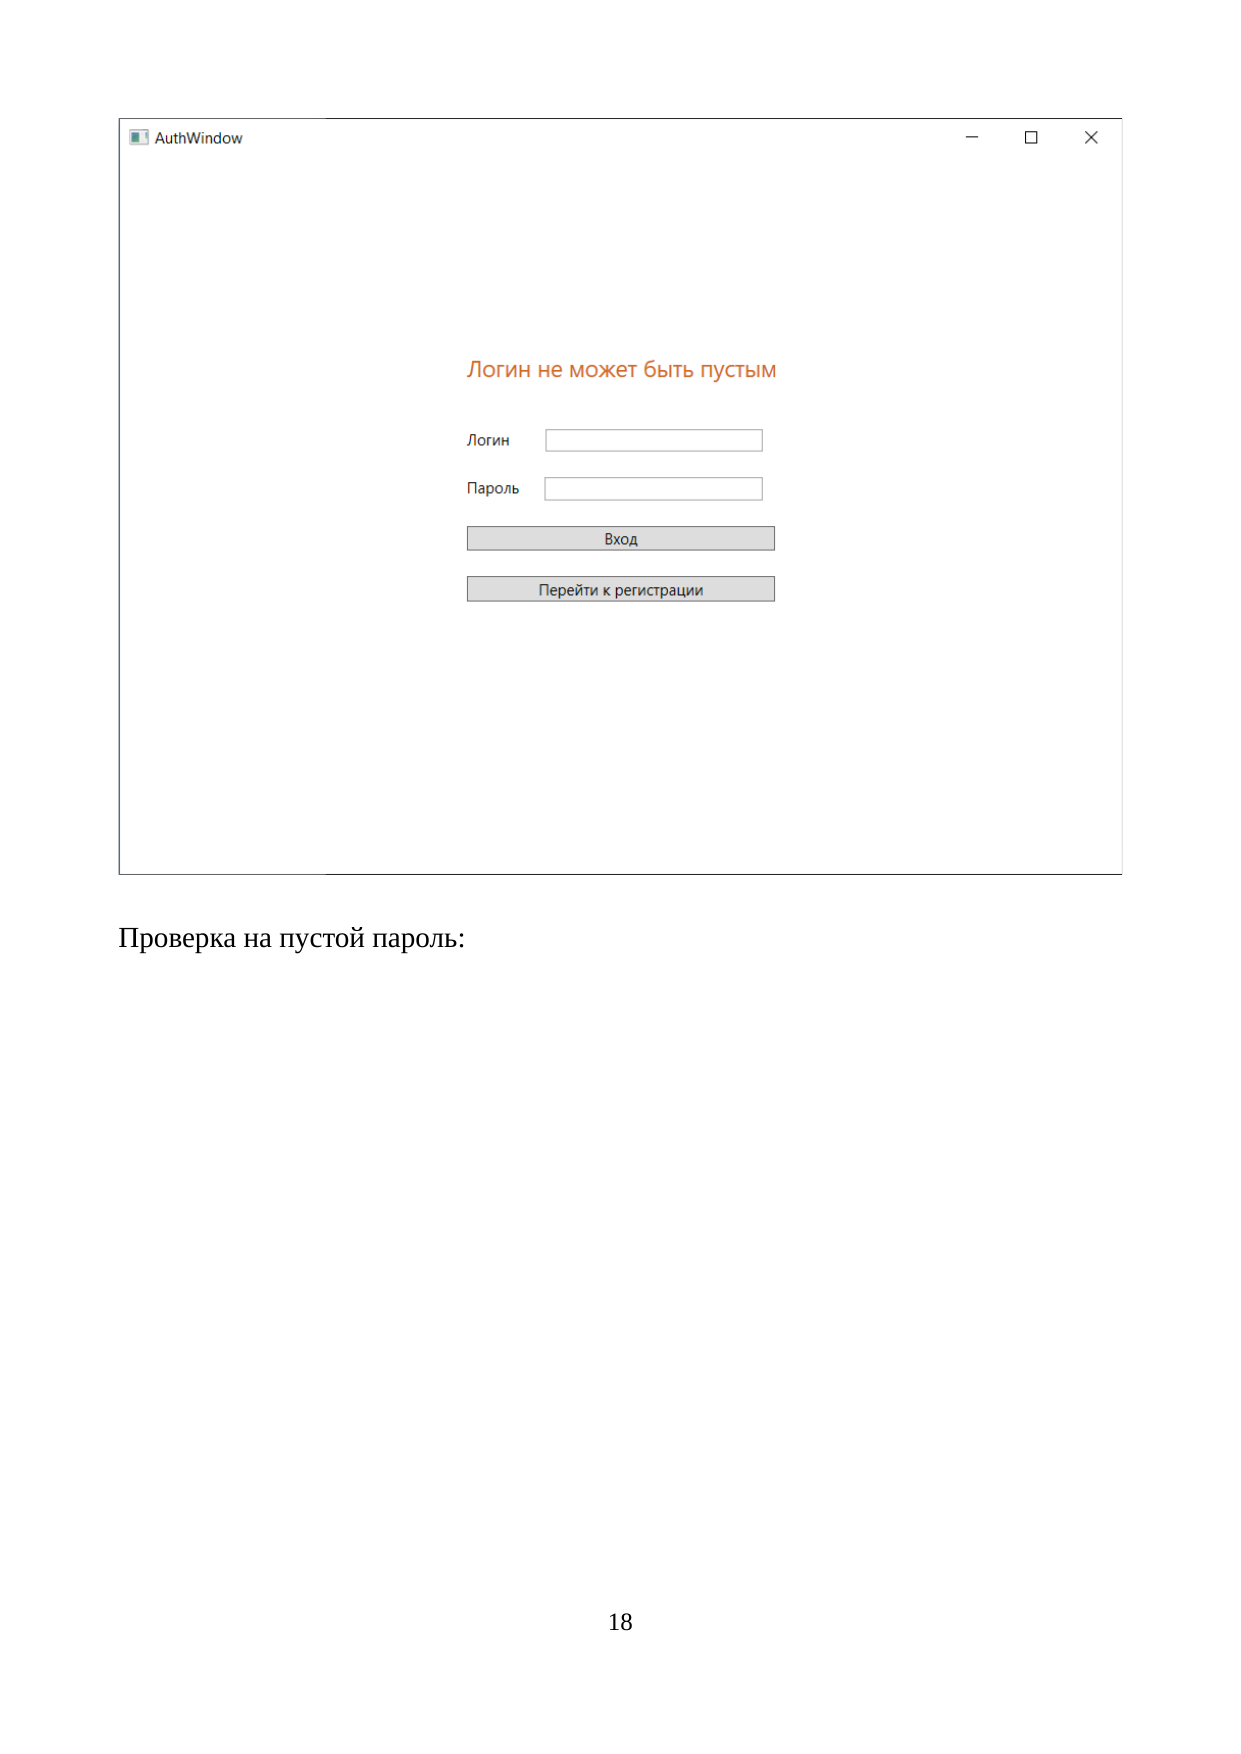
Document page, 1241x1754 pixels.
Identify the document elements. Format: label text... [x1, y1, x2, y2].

picture [118, 118, 1123, 875]
text Проверка на пустой пароль: [118, 921, 1122, 954]
